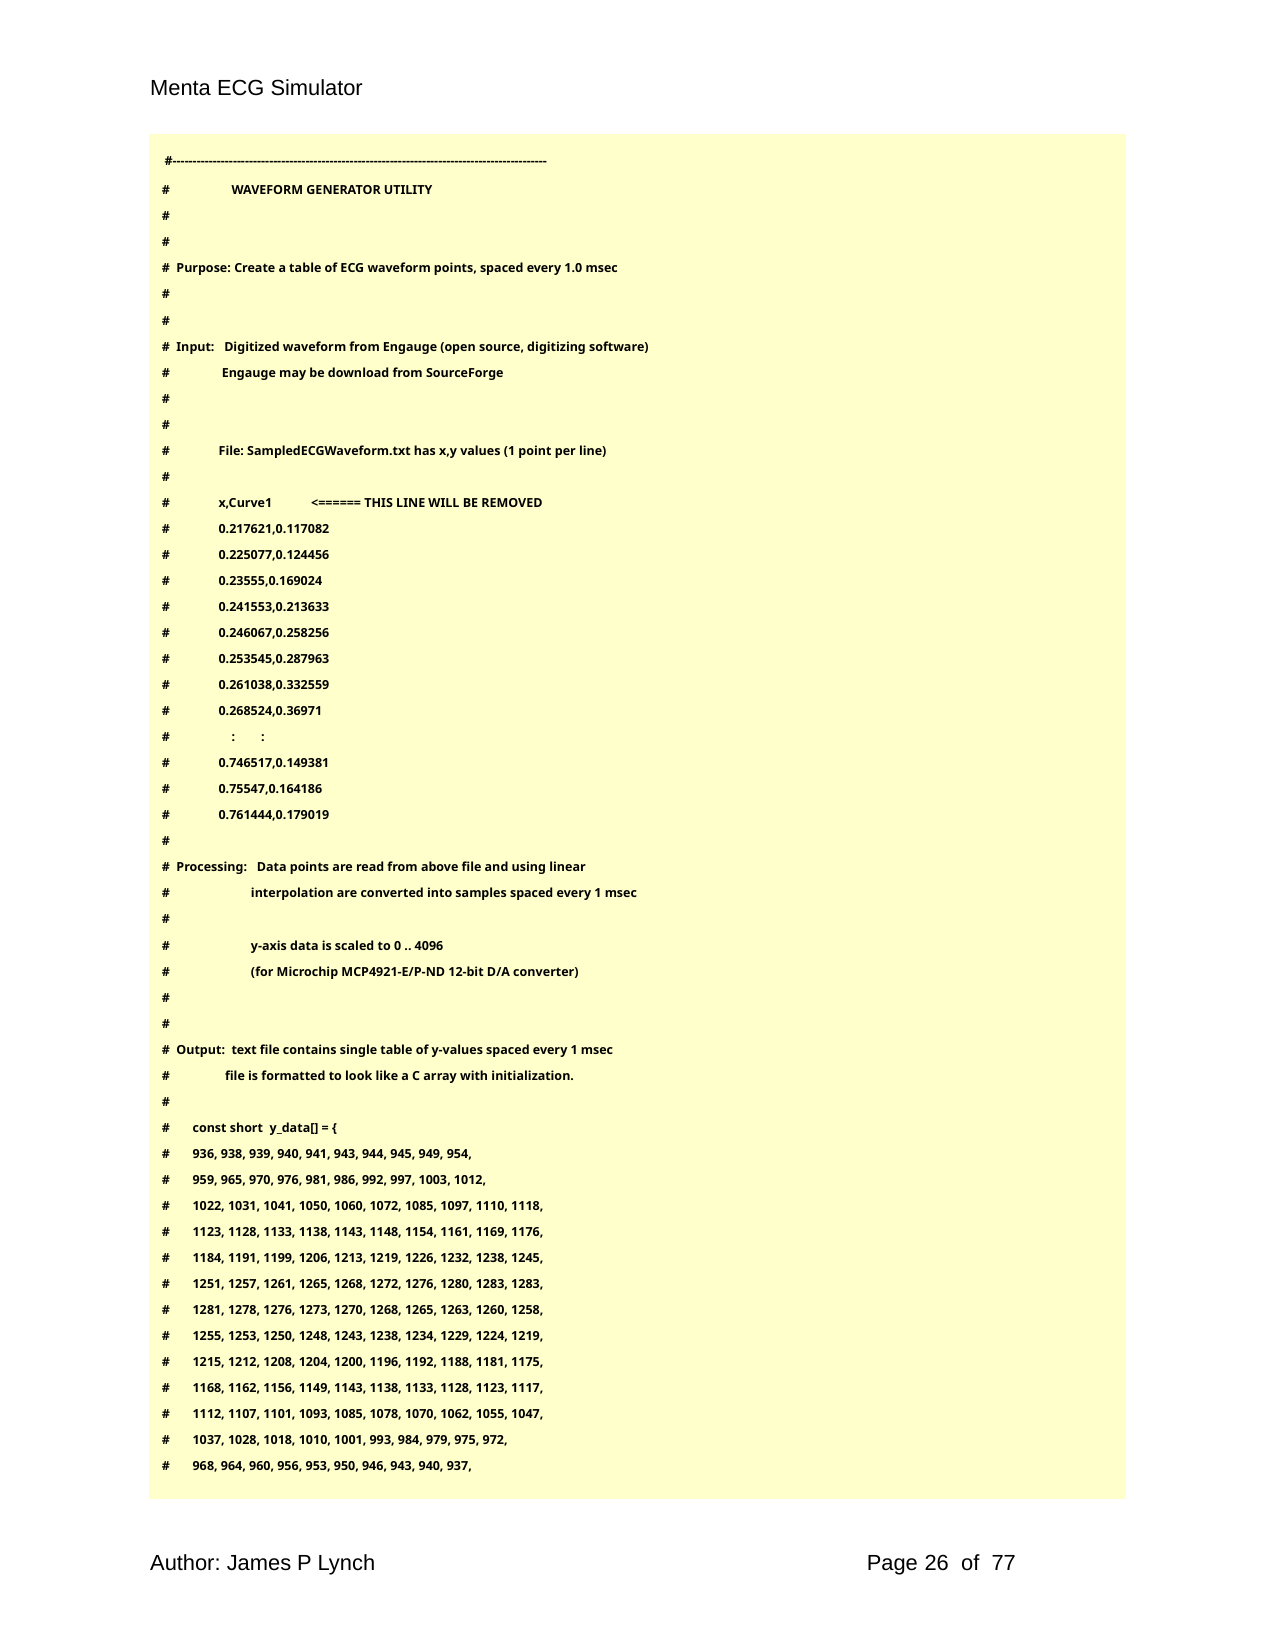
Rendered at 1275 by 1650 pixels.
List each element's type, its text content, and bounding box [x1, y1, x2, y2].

text # 1184, 1191, 1199, 1206, 1213, 1219, 1226, 1232, 1238, 1245, [149, 1249, 1126, 1266]
text # Engauge may be download from SourceForge [149, 364, 1126, 381]
text # [149, 468, 1126, 485]
text # Output: text file contains single table of y-values spaced every 1 msec [149, 1041, 1126, 1058]
text # 1255, 1253, 1250, 1248, 1243, 1238, 1234, 1229, 1224, 1219, [149, 1327, 1126, 1344]
text # 0.23555,0.169024 [149, 572, 1126, 589]
text # Input: Digitized waveform from Engauge (open source, digitizing software) [149, 338, 1126, 355]
text # 0.268524,0.36971 [149, 702, 1126, 719]
text # y-axis data is scaled to 0 .. 4096 [149, 937, 1126, 954]
text # File: SampledECGWaveform.txt has x,y values (1 point per line) [149, 442, 1126, 459]
text # [149, 1093, 1126, 1110]
text # 1215, 1212, 1208, 1204, 1200, 1196, 1192, 1188, 1181, 1175, [149, 1353, 1126, 1370]
text # 936, 938, 939, 940, 941, 943, 944, 945, 949, 954, [149, 1145, 1126, 1162]
text # 1123, 1128, 1133, 1138, 1143, 1148, 1154, 1161, 1169, 1176, [149, 1223, 1126, 1240]
text # [149, 911, 1126, 928]
text # 1037, 1028, 1018, 1010, 1001, 993, 984, 979, 975, 972, [149, 1431, 1126, 1448]
text # 0.241553,0.213633 [149, 598, 1126, 615]
text # const short y_data[] = { [149, 1119, 1126, 1136]
text # x,Curve1 <====== THIS LINE WILL BE REMOVED [149, 494, 1126, 511]
text # 0.217621,0.117082 [149, 520, 1126, 537]
text # 0.253545,0.287963 [149, 650, 1126, 667]
text # [149, 1015, 1126, 1032]
text # : : [149, 728, 1126, 745]
text # 0.261038,0.332559 [149, 676, 1126, 693]
text # 0.225077,0.124456 [149, 546, 1126, 563]
text # 0.75547,0.164186 [149, 780, 1126, 797]
text # [149, 286, 1126, 303]
text # 1112, 1107, 1101, 1093, 1085, 1078, 1070, 1062, 1055, 1047, [149, 1405, 1126, 1422]
text # 0.246067,0.258256 [149, 624, 1126, 641]
text # 959, 965, 970, 976, 981, 986, 992, 997, 1003, 1012, [149, 1171, 1126, 1188]
text # 0.761444,0.179019 [149, 806, 1126, 823]
text # WAVEFORM GENERATOR UTILITY [149, 181, 1126, 198]
text # [149, 312, 1126, 329]
text # 1251, 1257, 1261, 1265, 1268, 1272, 1276, 1280, 1283, 1283, [149, 1275, 1126, 1292]
text # [149, 416, 1126, 433]
text # [149, 233, 1126, 251]
text # 968, 964, 960, 956, 953, 950, 946, 943, 940, 937, [149, 1457, 1126, 1474]
text # Purpose: Create a table of ECG waveform points, spaced every 1.0 msec [149, 259, 1126, 277]
text #--------------------------------------------------------------------------------------------- [149, 134, 1126, 172]
text # [149, 207, 1126, 224]
text # interpolation are converted into samples spaced every 1 msec [149, 884, 1126, 902]
text # [149, 832, 1126, 849]
text # [149, 989, 1126, 1006]
text # [149, 390, 1126, 407]
text # 1168, 1162, 1156, 1149, 1143, 1138, 1133, 1128, 1123, 1117, [149, 1379, 1126, 1396]
text # 1022, 1031, 1041, 1050, 1060, 1072, 1085, 1097, 1110, 1118, [149, 1197, 1126, 1214]
text # file is formatted to look like a C array with initialization. [149, 1067, 1126, 1084]
text # Processing: Data points are read from above file and using linear [149, 858, 1126, 876]
text # 1281, 1278, 1276, 1273, 1270, 1268, 1265, 1263, 1260, 1258, [149, 1301, 1126, 1318]
text # (for Microchip MCP4921-E/P-ND 12-bit D/A converter) [149, 963, 1126, 980]
text # 0.746517,0.149381 [149, 754, 1126, 771]
